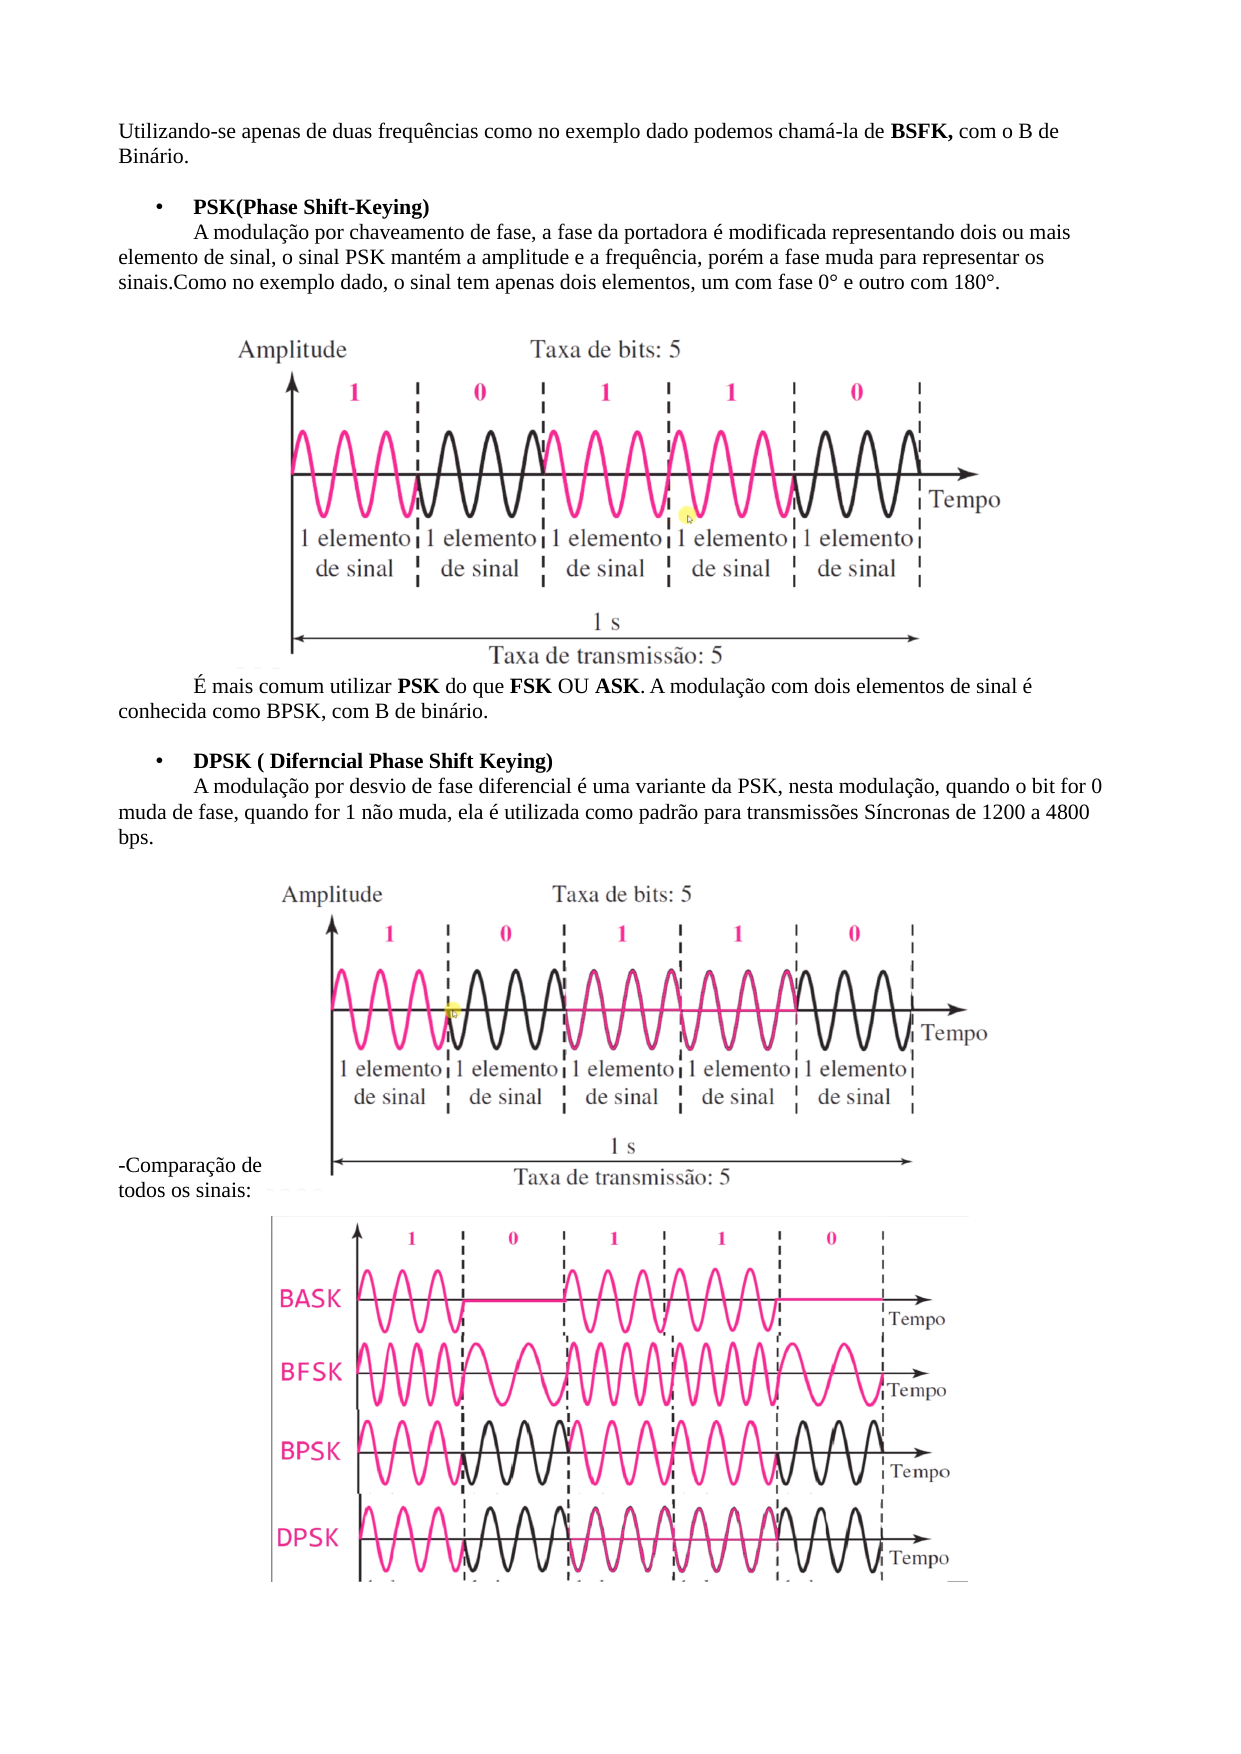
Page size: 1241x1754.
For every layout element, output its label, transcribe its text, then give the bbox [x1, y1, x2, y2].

text É mais comum utilizar PSK do que FSK OU ASK. A modulação com dois elementos de sinal é conhecida como BPSK, com B de binário. [118, 673, 1122, 723]
text A modulação por desvio de fase diferencial é uma variante da PSK, nesta modulação, quando o bit for 0 muda de fase, quando for 1 não muda, ela é utilizada como padrão para transmissões Síncronas de 1200 a 4800 bps. [118, 773, 1122, 849]
text A modulação por chaveamento de fase, a fase da portadora é modificada representando dois ou mais elemento de sinal, o sinal PSK mantém a amplitude e a frequência, porém a fase muda para representar os sinais.Como no exemplo dado, o sinal tem apenas dois elementos, um com fase 0° e outro com 180°. [118, 219, 1122, 294]
list DPSK ( Diferncial Phase Shift Keying) [156, 748, 1122, 773]
picture [271, 1216, 969, 1582]
picture [233, 328, 1007, 669]
text Utilizando-se apenas de duas frequências como no exemplo dado podemos chamá-la de BSFK, com o B de Binário. [118, 118, 1122, 168]
list PSK(Phase Shift-Keying) [156, 194, 1122, 219]
text -Comparação de todos os sinais: [118, 1152, 1122, 1202]
picture [266, 867, 992, 1191]
